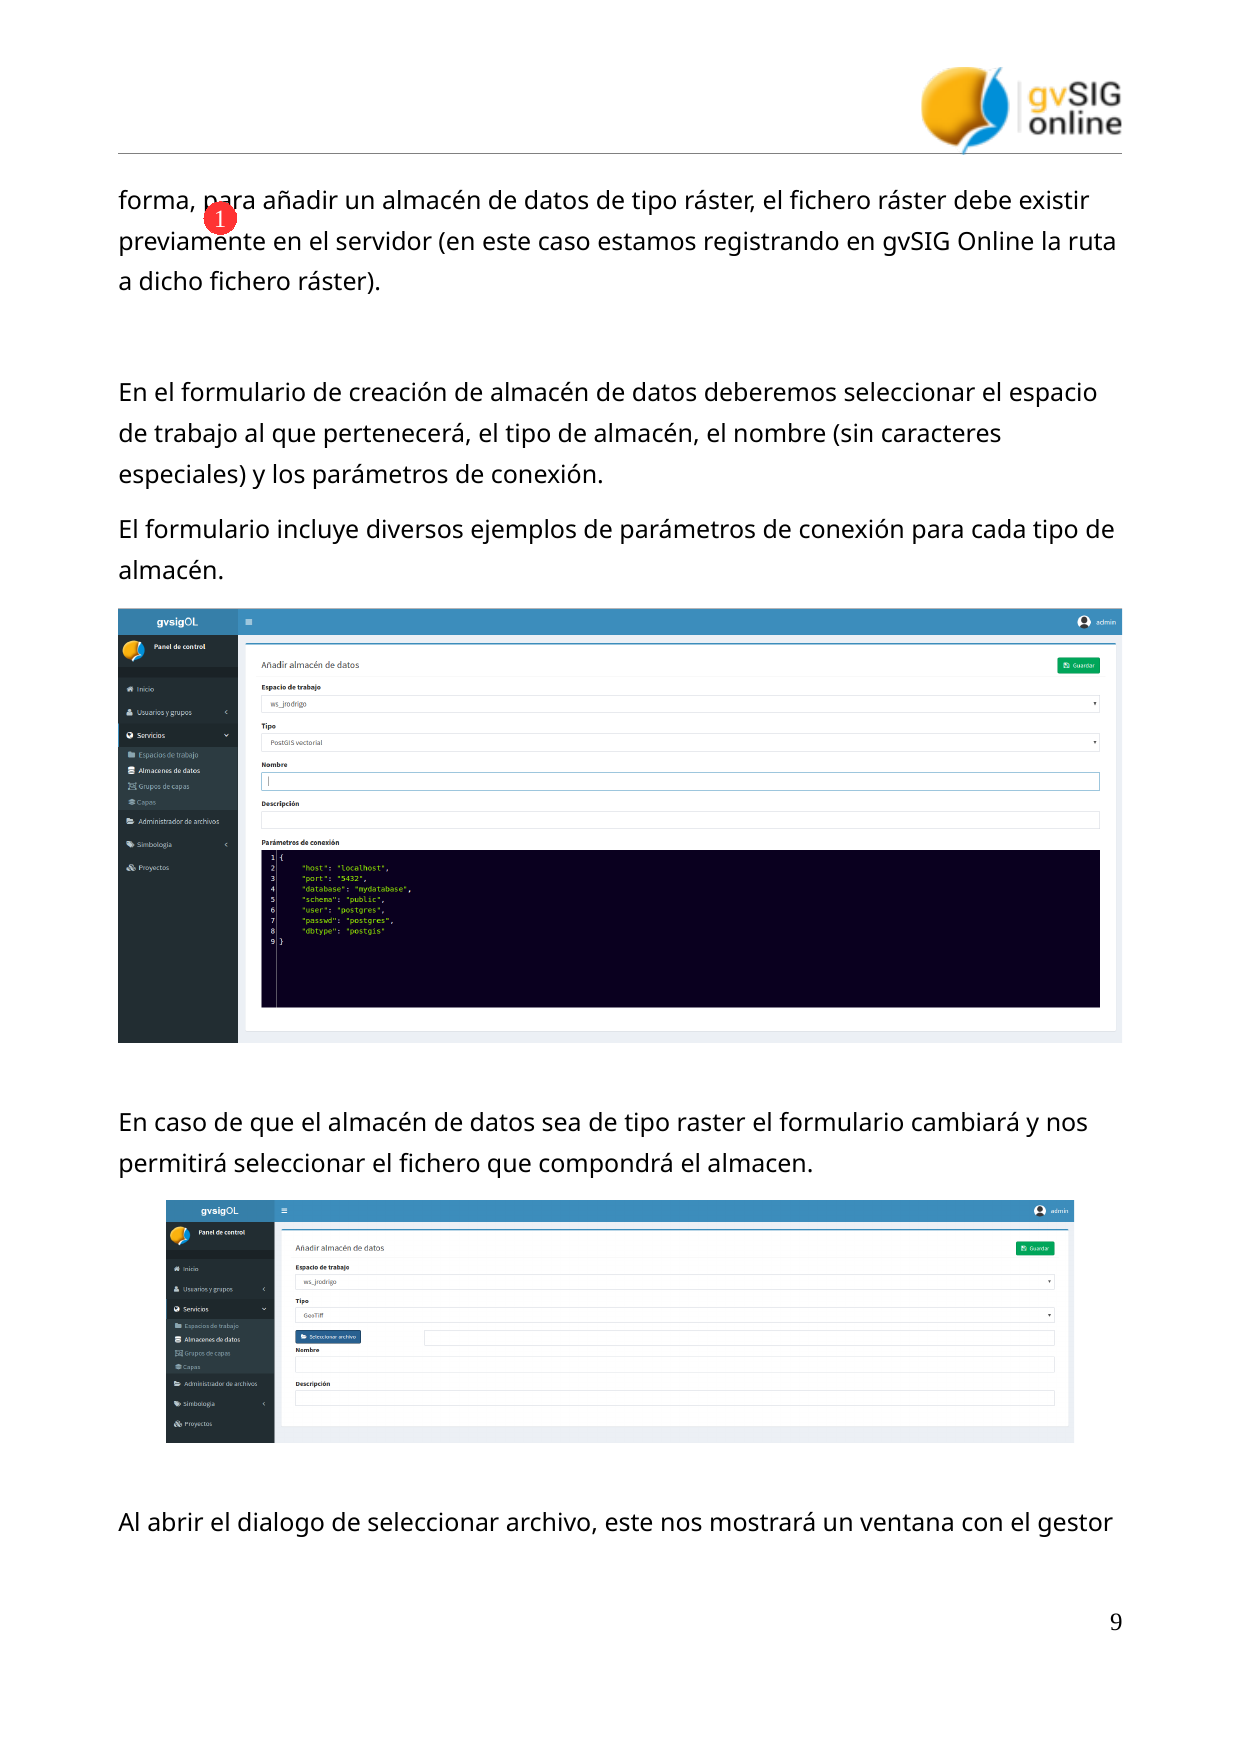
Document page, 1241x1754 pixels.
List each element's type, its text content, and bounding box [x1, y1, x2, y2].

text Al abrir el dialogo de seleccionar archivo, este nos mostrará un ventana con el gestor [118, 1504, 1122, 1539]
picture [921, 67, 1122, 155]
picture [118, 608, 1123, 1043]
text En el formulario de creación de almacén de datos deberemos seleccionar el espacio de trabajo al que pertenecerá, el tipo de almacén, el nombre (sin caracteres especiales) y los parámetros de conexión. [118, 375, 1122, 491]
text En caso de que el almacén de datos sea de tipo raster el formulario cambiará y nos permitirá seleccionar el fichero que compondrá el almacen. [118, 1104, 1122, 1179]
text forma, para añadir un almacén de datos de tipo ráster, el fichero ráster debe existir previamente en el servidor (en este caso estamos registrando en gvSIG Online la ruta a dicho fichero ráster). [118, 182, 1122, 298]
picture [166, 1200, 1075, 1443]
text El formulario incluye diversos ejemplos de parámetros de conexión para cada tipo de almacén. [118, 512, 1122, 587]
